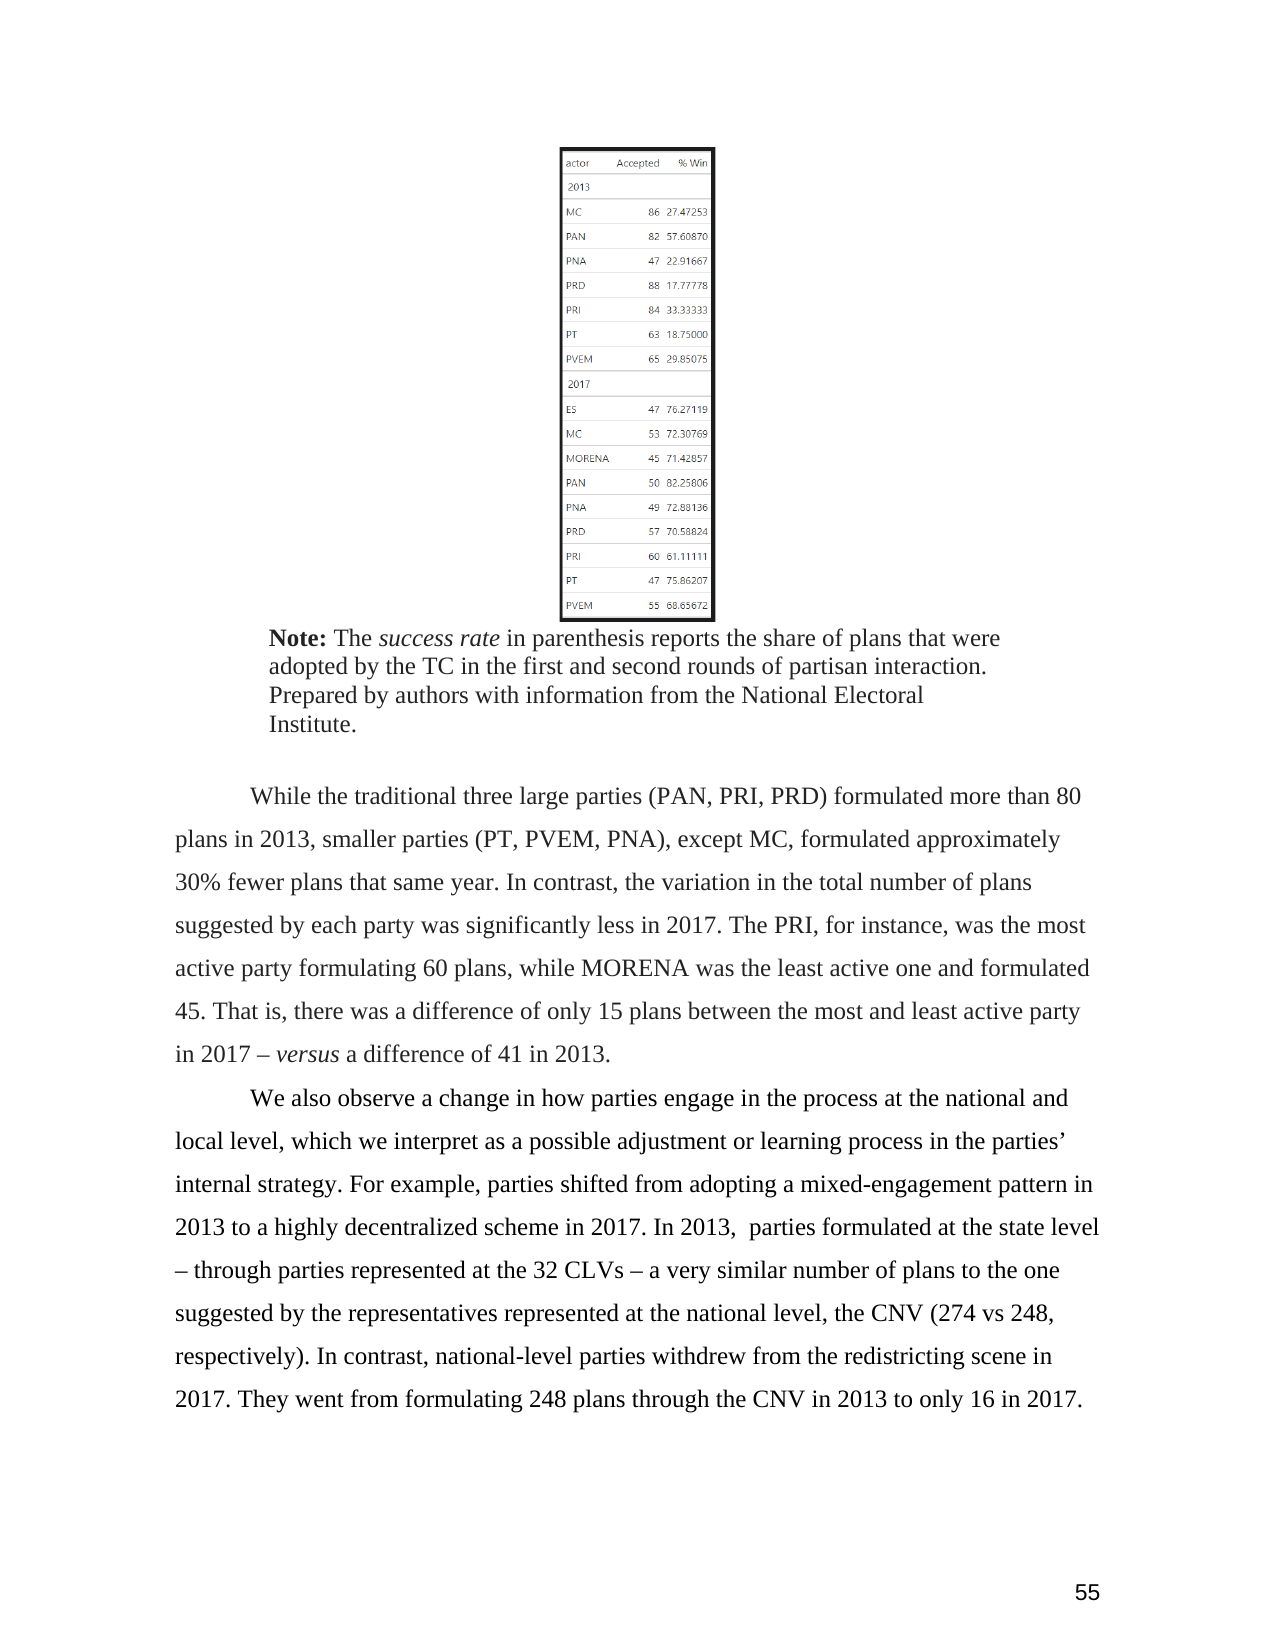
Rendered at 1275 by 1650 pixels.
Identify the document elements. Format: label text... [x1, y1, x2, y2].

text Note: The success rate in parenthesis reports the share of plans that were adopted by the TC in the first and second rounds of partisan interaction. Prepared by authors with information from the National Electoral Institute. [269, 623, 1009, 738]
text We also observe a change in how parties engage in the process at the national and local level, which we interpret as a possible adjustment or learning process in the parties’ internal strategy. For example, parties shifted from adopting a mixed-engagement pattern in 2013 to a highly decentralized scheme in 2017. In 2013, parties formulated at the state level – through parties represented at the 32 CLVs – a very similar number of plans to the one suggested by the representatives represented at the national level, the CNV (274 vs 248, respectively). In contrast, national-level parties withdrew from the redistricting scene in 2017. They went from formulating 248 plans through the CNV in 2013 to only 16 in 2017. [175, 1083, 1100, 1413]
text While the traditional three large parties (PAN, PRI, PRD) formulated more than 80 plans in 2013, smaller parties (PT, PVEM, PNA), except MC, formulated approximately 30% fewer plans that same year. In contrast, the variation in the total number of plans suggested by each party was significantly less in 2017. The PRI, for instance, was the most active party formulating 60 plans, while MORENA was the least active one and formulated 45. That is, there was a difference of only 15 plans between the most and least active party in 2017 – versus a difference of 41 in 2013. [175, 781, 1100, 1068]
picture [559, 147, 716, 622]
